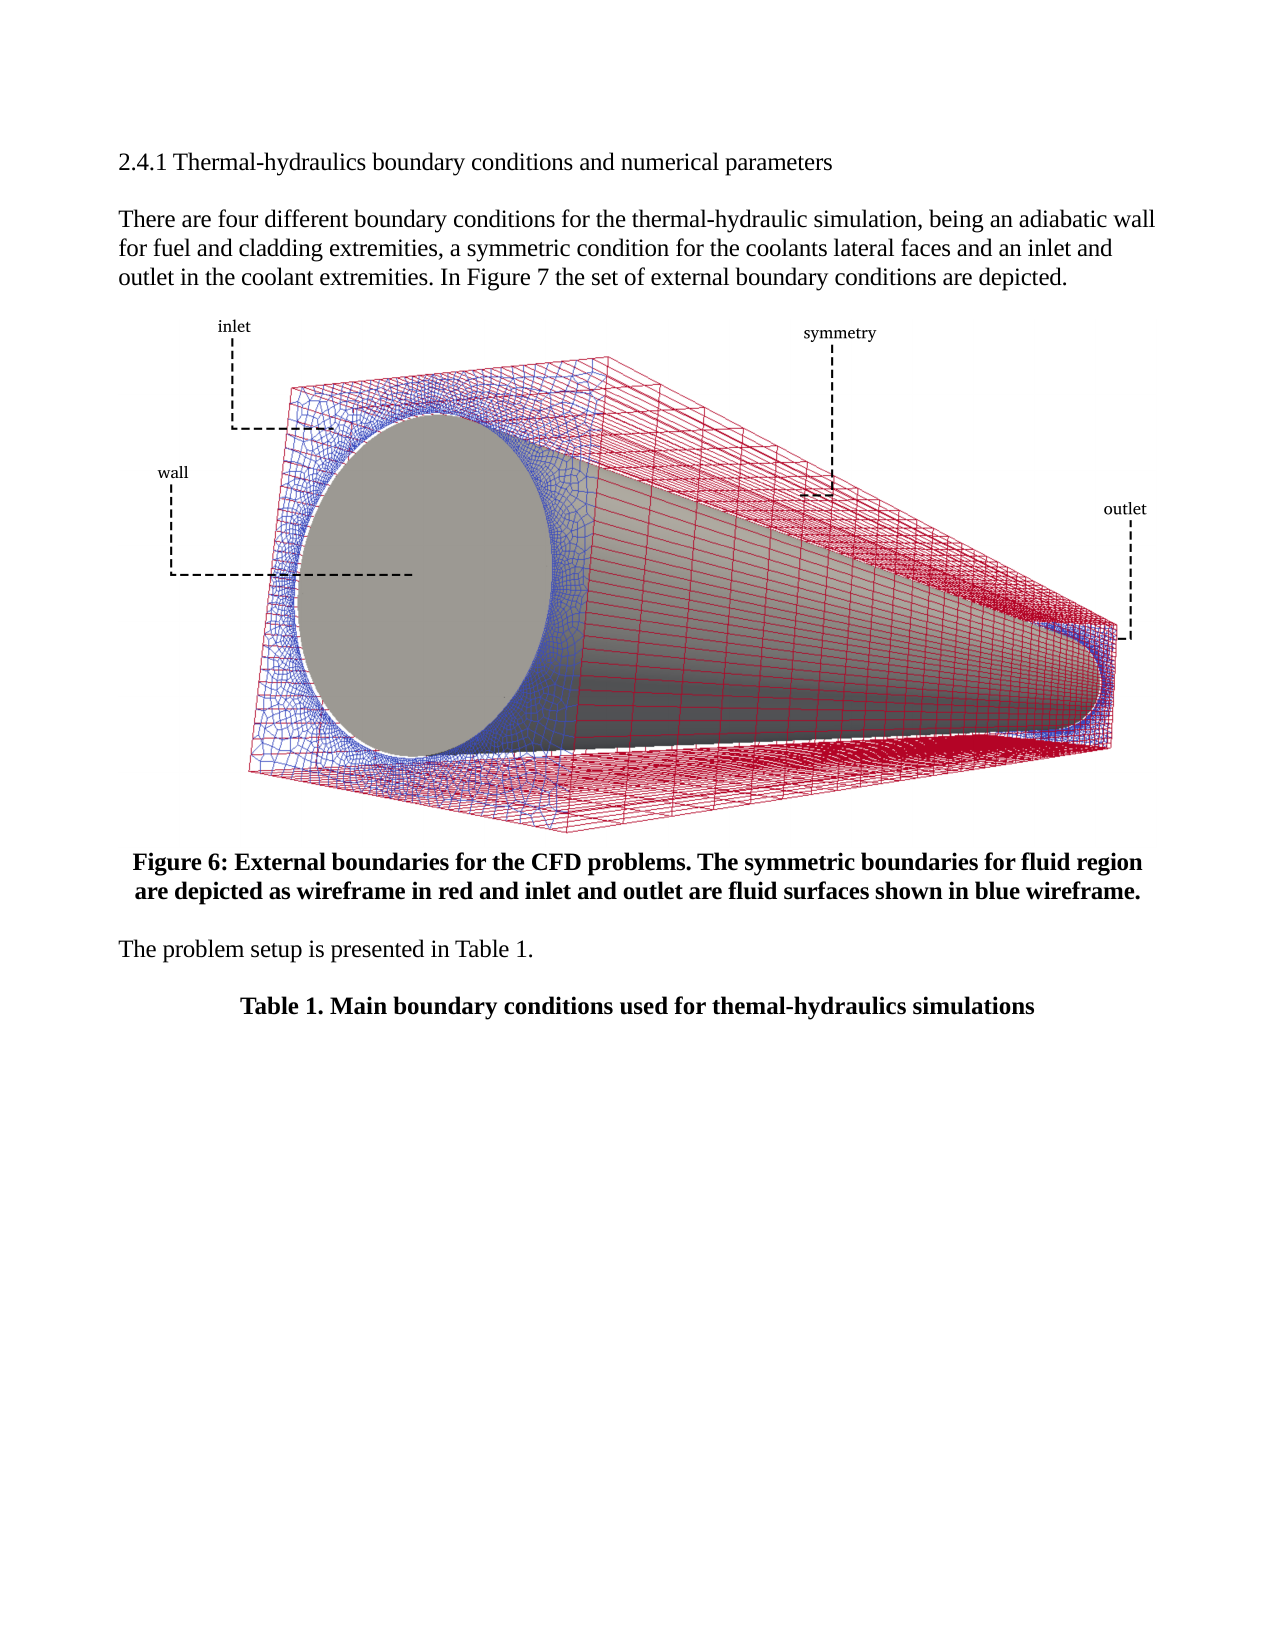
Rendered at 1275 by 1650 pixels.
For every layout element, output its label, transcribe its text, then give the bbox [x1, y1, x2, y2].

picture [118, 319, 1157, 848]
text 2.4.1 Thermal-hydraulics boundary conditions and numerical parameters [118, 147, 1157, 176]
text Table 1. Main boundary conditions used for themal-hydraulics simulations [118, 991, 1157, 1020]
text Figure 6: External boundaries for the CFD problems. The symmetric boundaries for fluid region are depicted as wireframe in red and inlet and outlet are fluid surfaces shown in blue wireframe. [118, 848, 1157, 905]
text There are four different boundary conditions for the thermal-hydraulic simulation, being an adiabatic wall for fuel and cladding extremities, a symmetric condition for the coolants lateral faces and an inlet and outlet in the coolant extremities. In Figure 7 the set of external boundary conditions are depicted. [118, 204, 1157, 291]
text The problem setup is presented in Table 1. [118, 934, 1157, 962]
